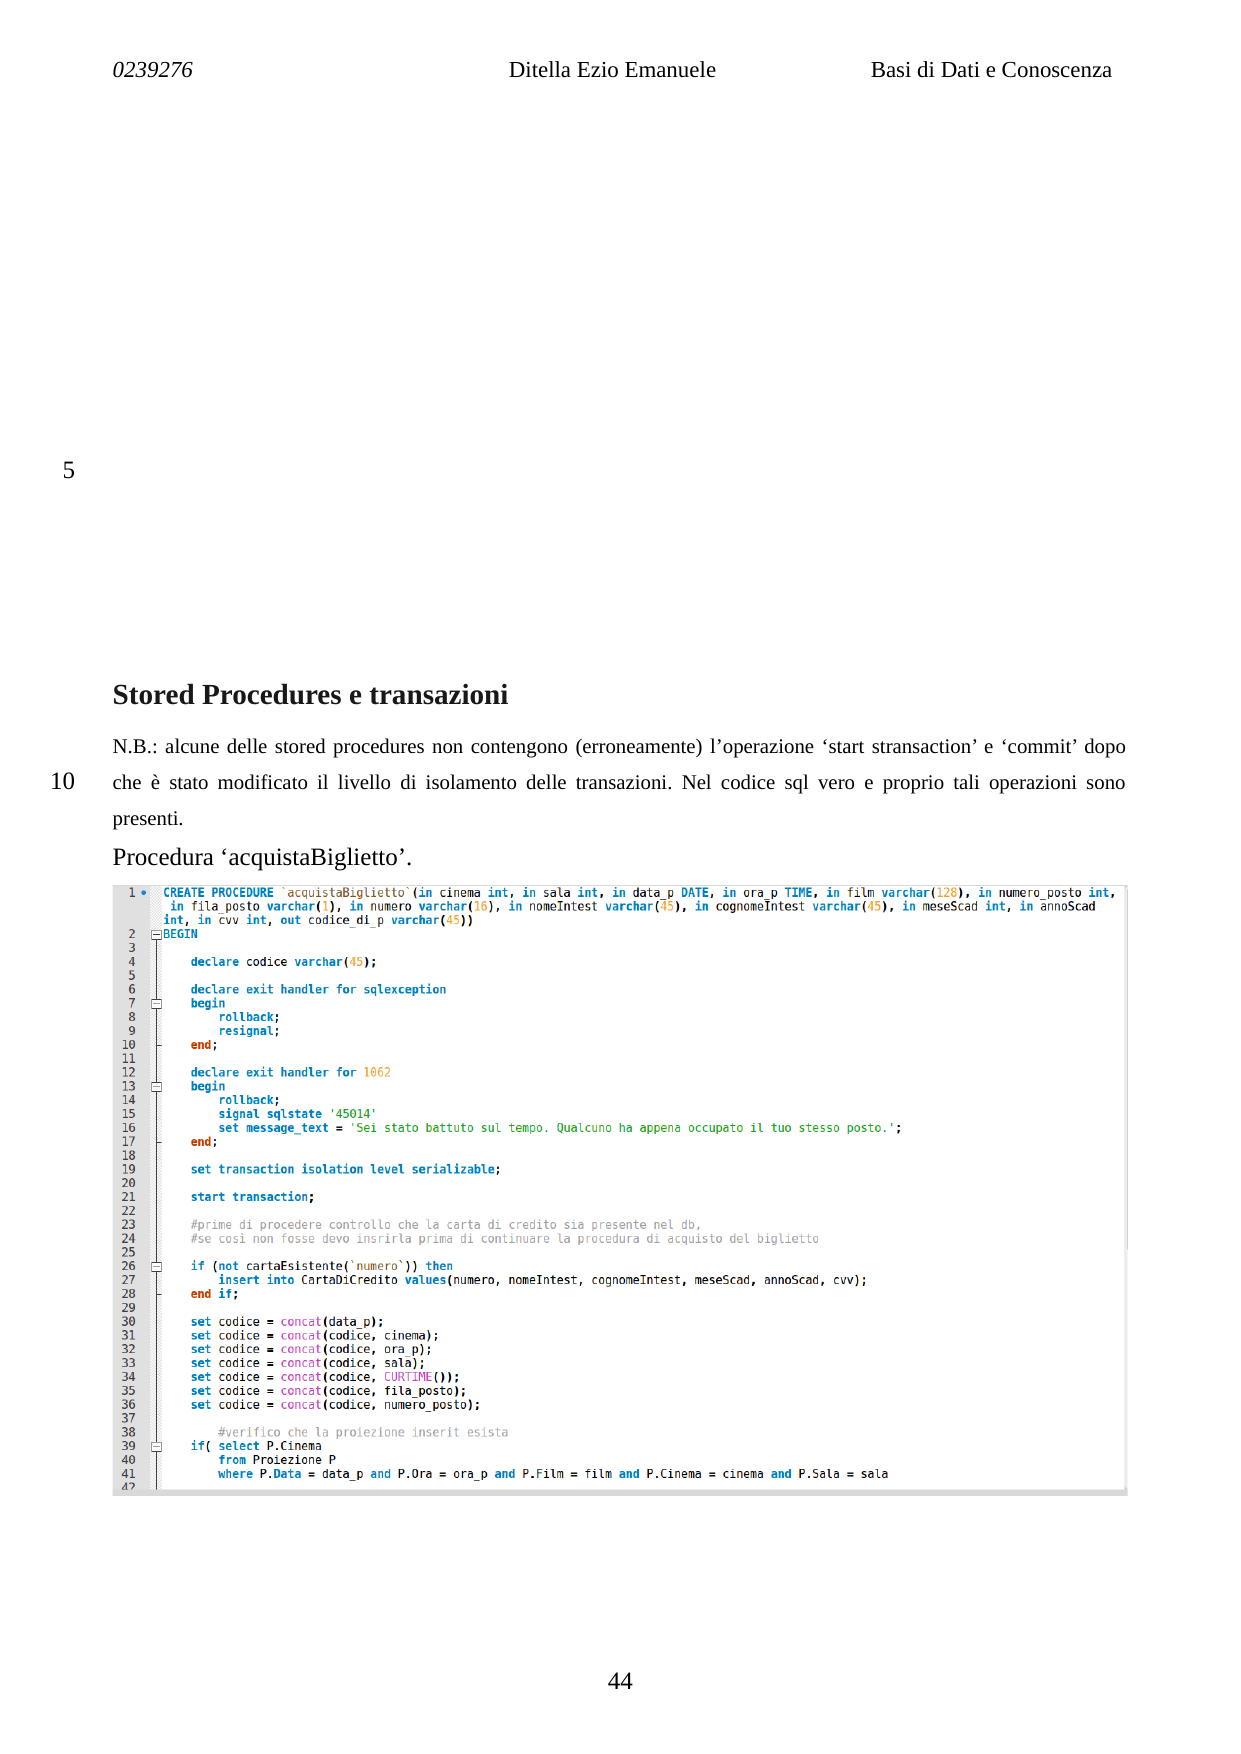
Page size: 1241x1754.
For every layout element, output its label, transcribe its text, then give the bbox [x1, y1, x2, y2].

subtitle Stored Procedures e transazioni [112, 677, 1128, 711]
text Procedura ‘acquistaBiglietto’. [112, 842, 1128, 871]
picture [112, 885, 1128, 1496]
text N.B.: alcune delle stored procedures non contengono (erroneamente) l’operazione ‘start stransaction’ e ‘commit’ dopo che è stato modificato il livello di isolamento delle transazioni. Nel codice sql vero e proprio tali operazioni sono presenti. [112, 734, 1128, 830]
